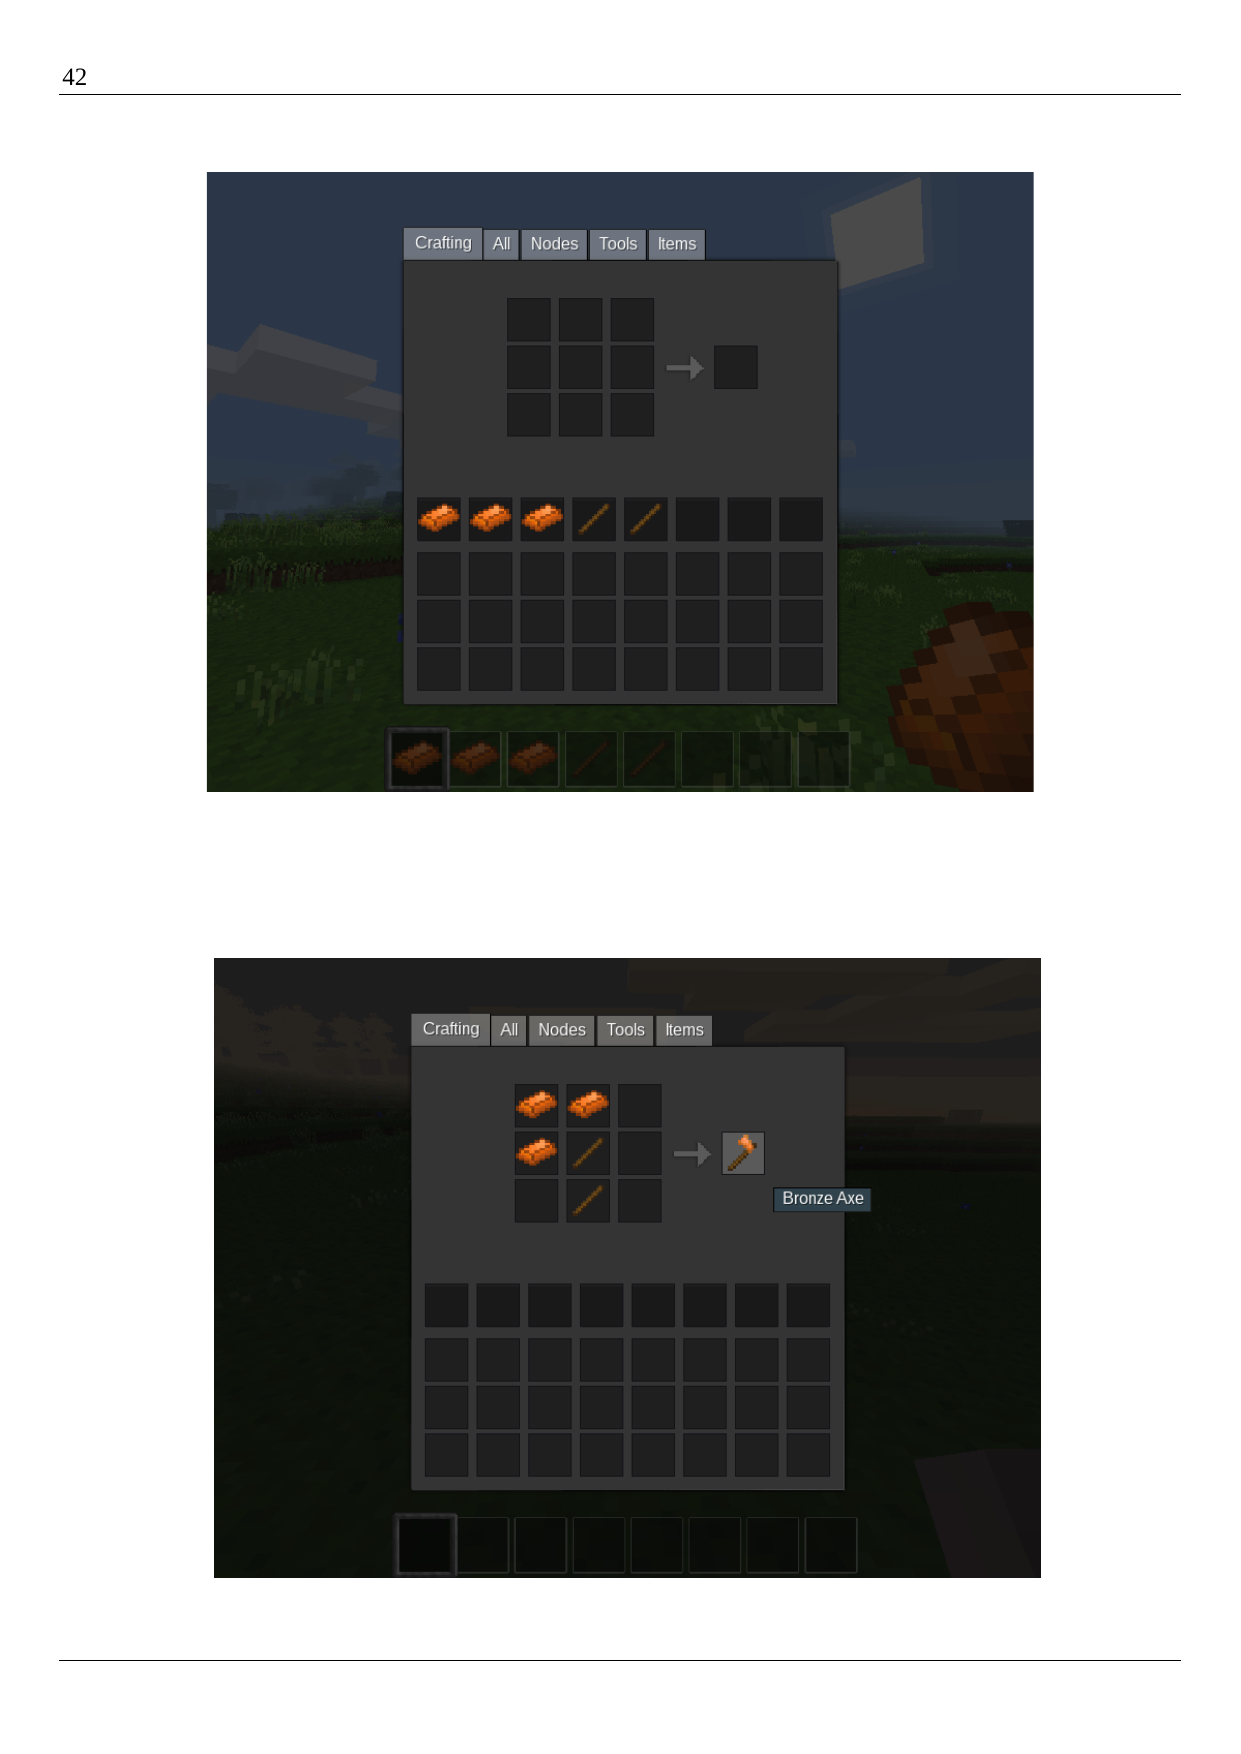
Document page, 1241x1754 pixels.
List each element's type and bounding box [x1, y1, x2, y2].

picture [206, 172, 1034, 792]
picture [214, 958, 1041, 1578]
